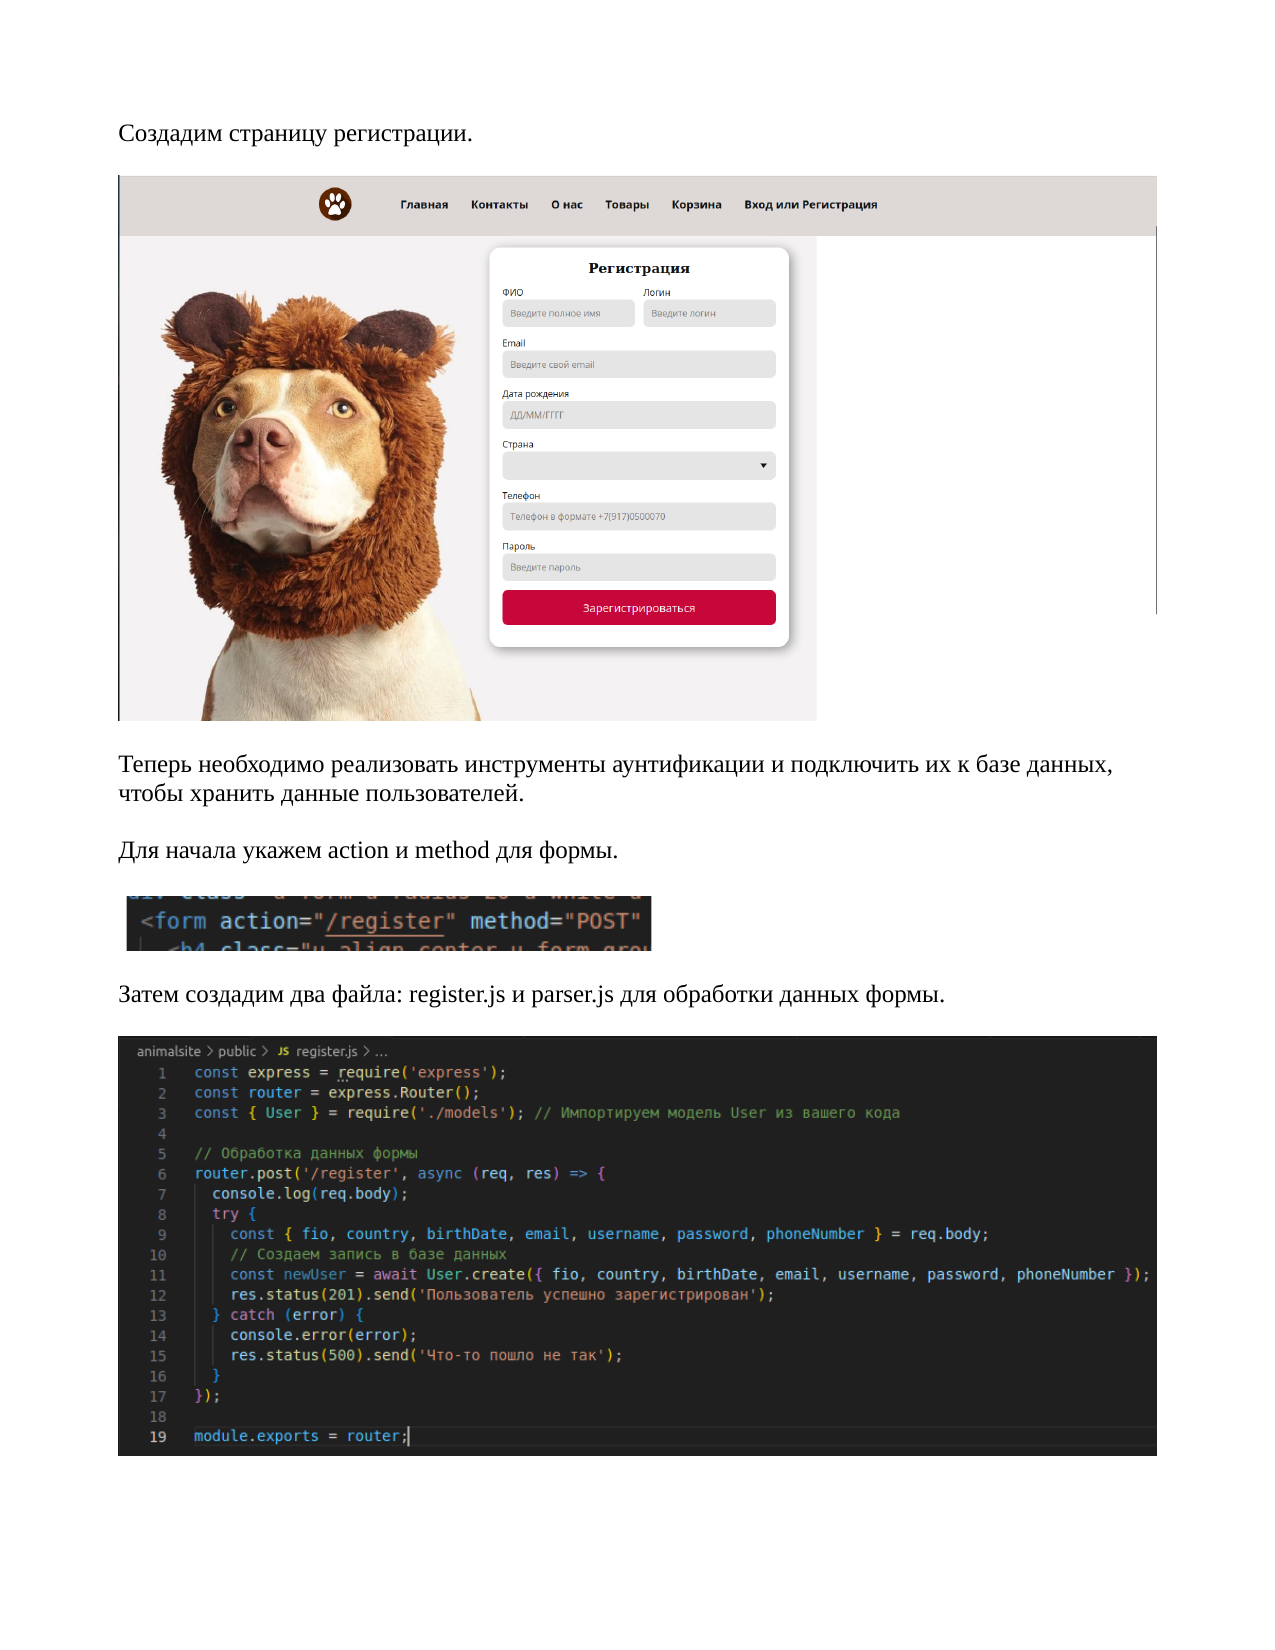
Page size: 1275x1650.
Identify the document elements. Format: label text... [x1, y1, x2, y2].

picture [126, 896, 652, 951]
text Затем создадим два файла: register.js и parser.js для обработки данных формы. [118, 979, 1157, 1008]
text Для начала укажем action и method для формы. [118, 835, 1157, 864]
text Теперь необходимо реализовать инструменты аунтификации и подключить их к базе данных, чтобы хранить данные пользователей. [118, 749, 1157, 806]
text Создадим страницу регистрации. [118, 118, 1157, 147]
picture [118, 1036, 1157, 1456]
picture [118, 175, 1157, 721]
